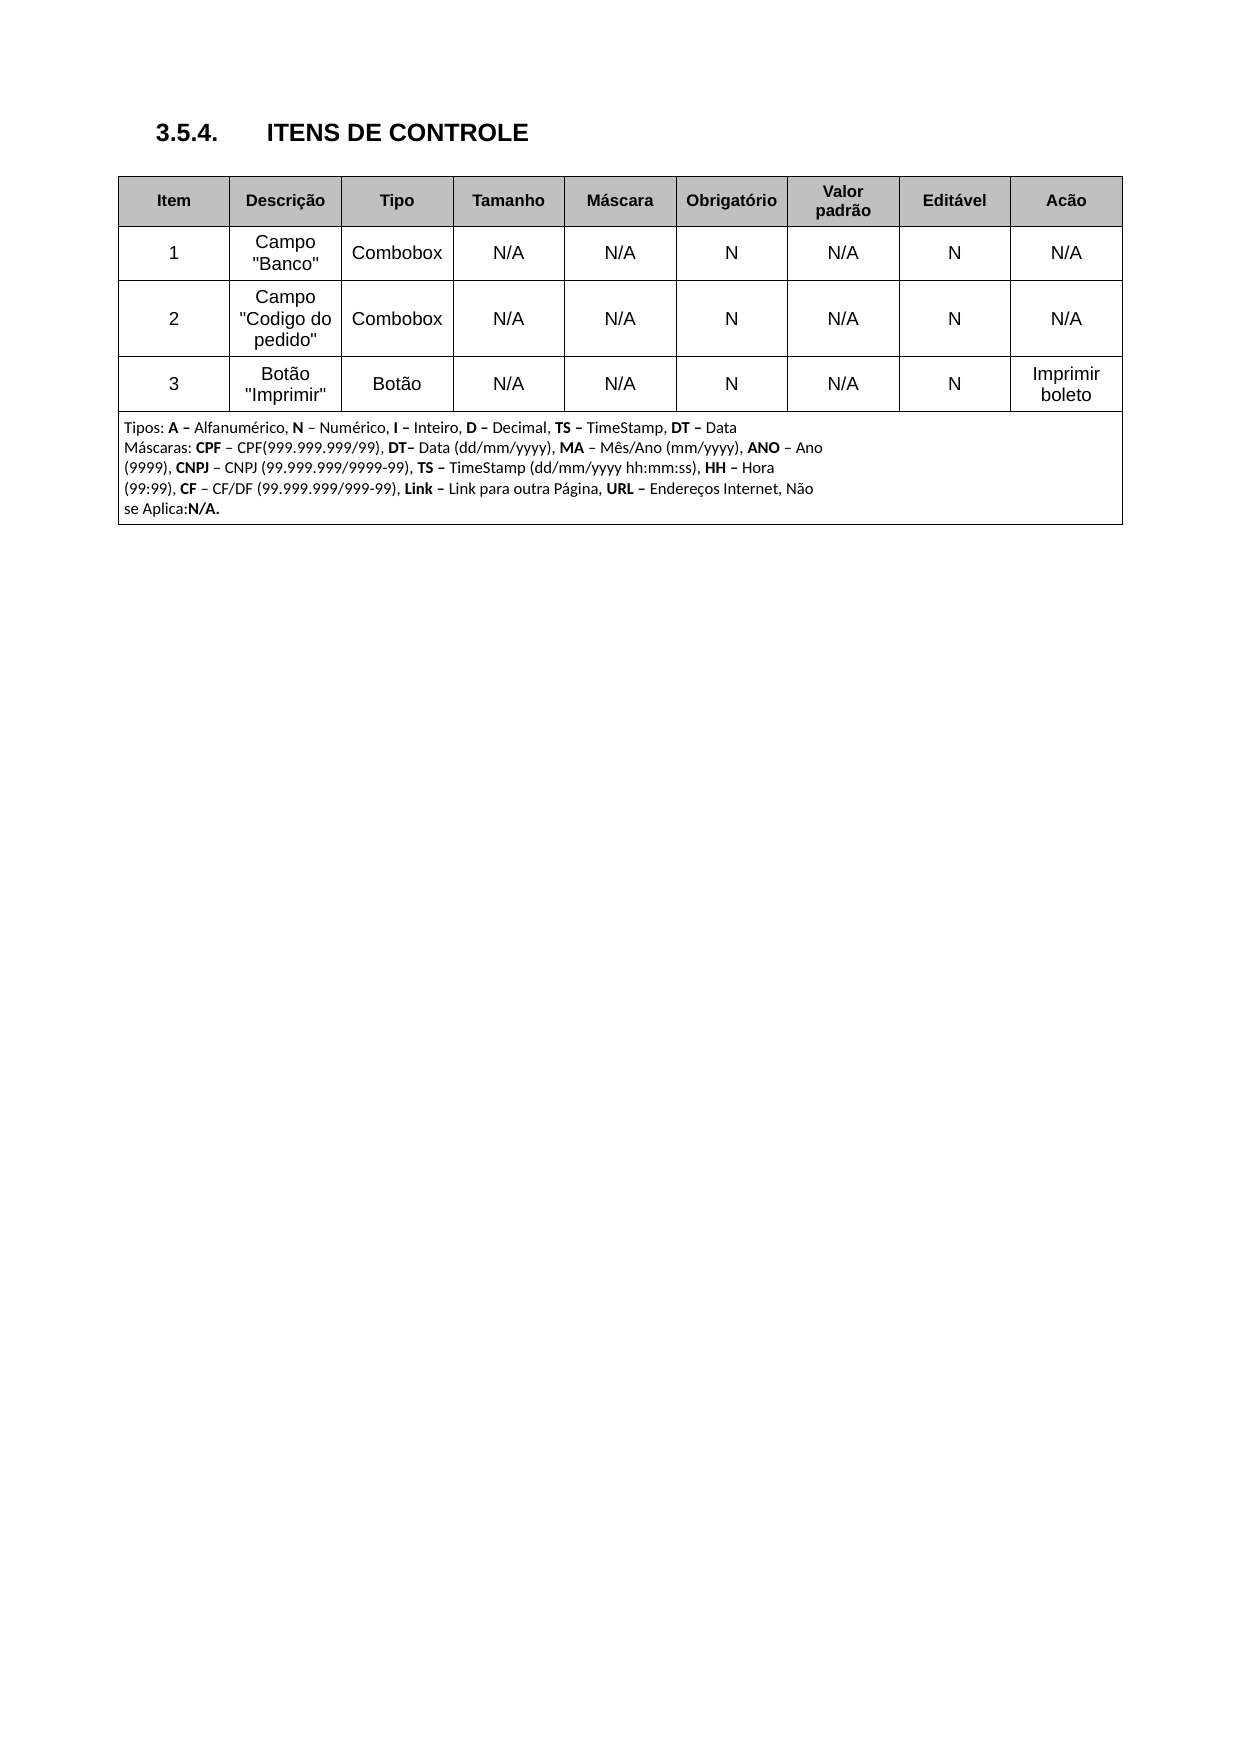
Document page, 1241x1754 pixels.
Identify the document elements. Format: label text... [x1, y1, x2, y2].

table_cell N/A [565, 281, 676, 356]
table_cell N [677, 227, 787, 280]
table_header Tipo [342, 177, 453, 226]
table_header Acão [1011, 177, 1122, 226]
table_cell Campo "Codigo do pedido" [230, 281, 341, 356]
table_header Tamanho [454, 177, 564, 226]
table_header Máscara [565, 177, 676, 226]
table_cell 2 [119, 281, 229, 356]
table_cell Imprimir boleto [1011, 357, 1122, 411]
table_header Item [119, 177, 229, 226]
table_cell Botão "Imprimir" [230, 357, 341, 411]
table_cell N/A [454, 281, 564, 356]
table_header Valor padrão [788, 177, 899, 226]
table_header Editável [900, 177, 1010, 226]
table_cell N/A [1011, 227, 1122, 280]
table_cell 1 [119, 227, 229, 280]
table_cell N [900, 357, 1010, 411]
table_cell N [900, 281, 1010, 356]
table_cell N/A [565, 227, 676, 280]
table_cell N/A [454, 227, 564, 280]
table_cell Combobox [342, 281, 453, 356]
table_cell Tipos: A – Alfanumérico, N – Numérico, I – Inteiro, D – Decimal, TS – TimeStamp, DT – Data Máscaras: CPF – CPF(999.999.999/99), DT– Data (dd/mm/yyyy), MA – Mês/Ano (mm/yyyy), ANO – Ano (9999), CNPJ – CNPJ (99.999.999/9999-99), TS – TimeStamp (dd/mm/yyyy hh:mm:ss), HH – Hora (99:99), CF – CF/DF (99.999.999/999-99), Link – Link para outra Página, URL – Endereços Internet, Não se Aplica:N/A. [119, 412, 1122, 524]
table_cell N/A [788, 357, 899, 411]
table_cell N [677, 357, 787, 411]
table_cell 3 [119, 357, 229, 411]
table_cell N/A [454, 357, 564, 411]
table_cell Botão [342, 357, 453, 411]
list ITENS DE CONTROLE [118, 118, 1122, 147]
table_cell N/A [1011, 281, 1122, 356]
table_cell N/A [788, 227, 899, 280]
table_cell Campo "Banco" [230, 227, 341, 280]
table_cell N [900, 227, 1010, 280]
table_cell Combobox [342, 227, 453, 280]
table_header Obrigatório [677, 177, 787, 226]
table_header Descrição [230, 177, 341, 226]
table_cell N [677, 281, 787, 356]
table_cell N/A [788, 281, 899, 356]
table_cell N/A [565, 357, 676, 411]
